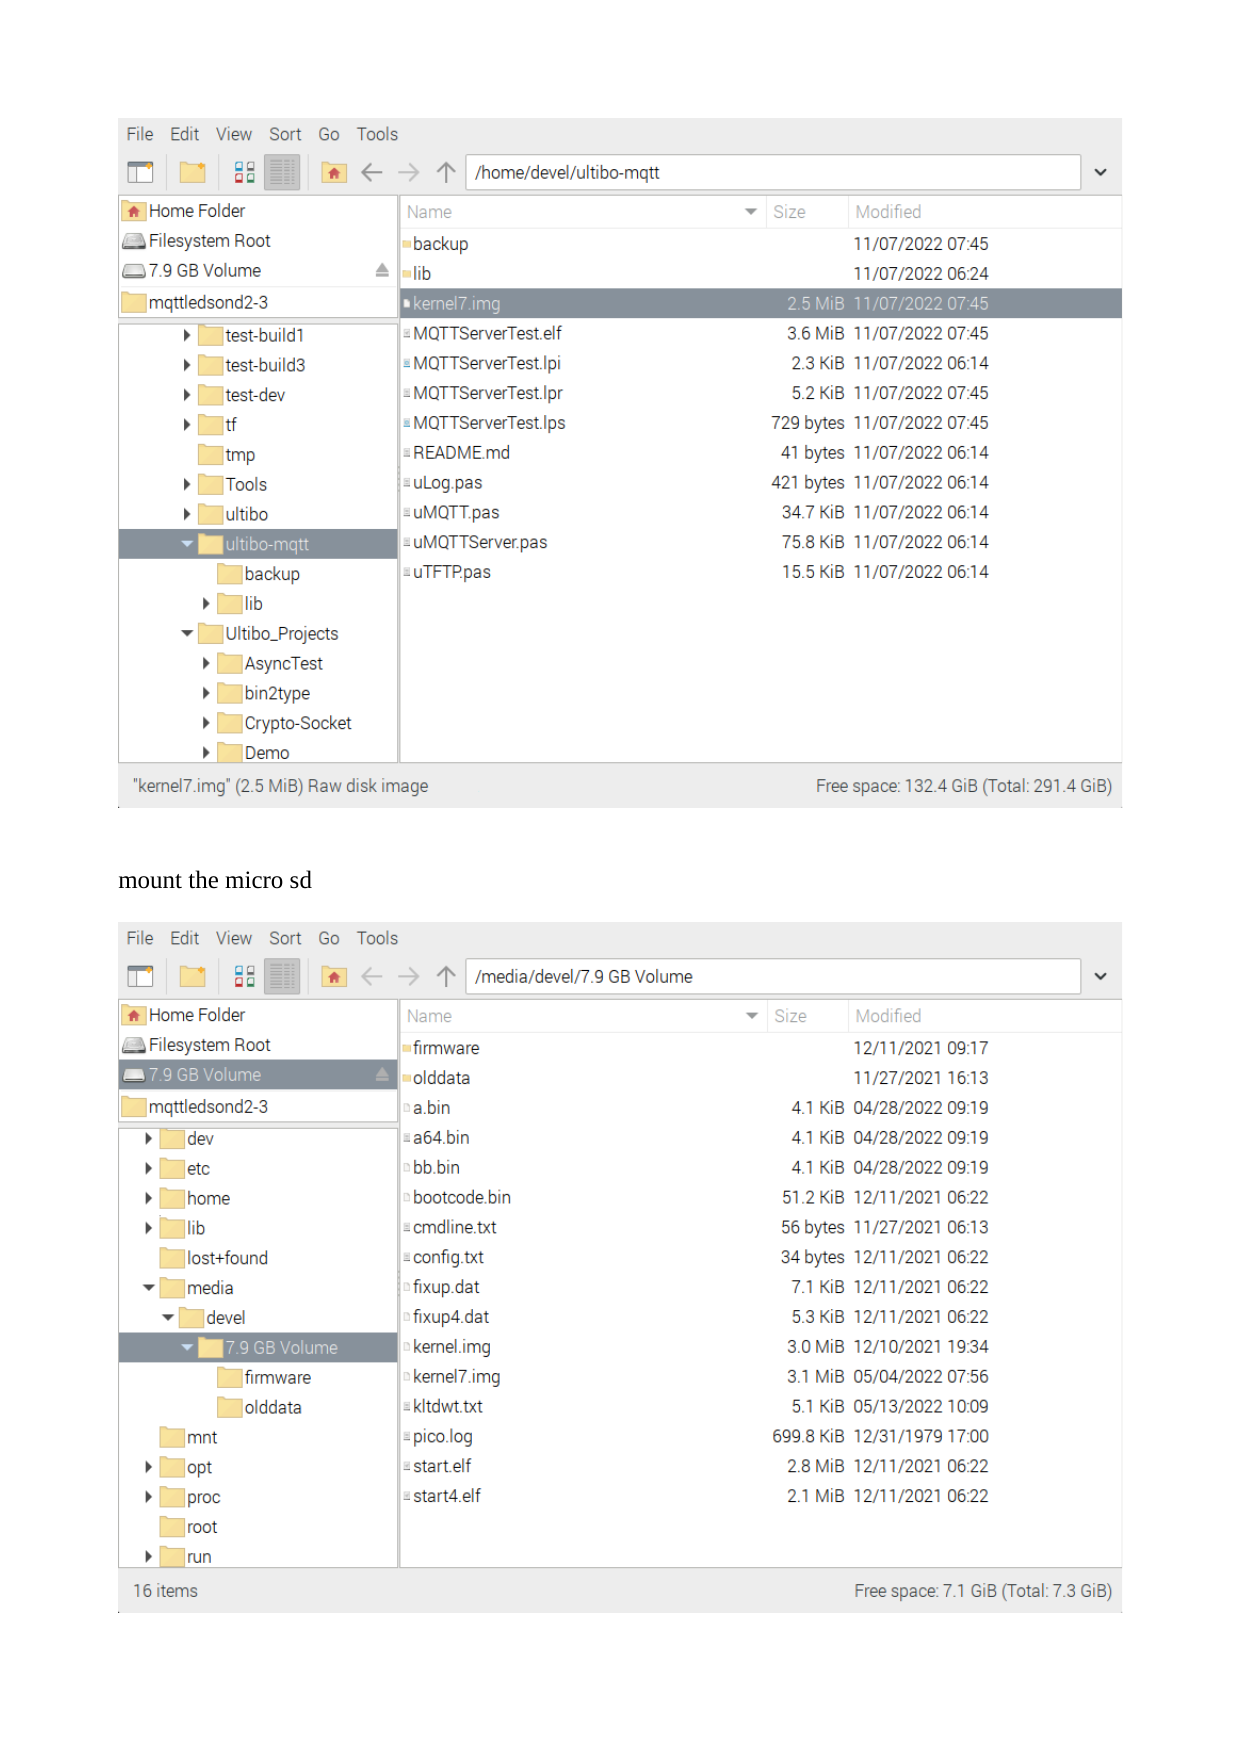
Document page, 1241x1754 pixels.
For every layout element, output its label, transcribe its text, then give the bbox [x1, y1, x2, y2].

picture [118, 118, 1123, 808]
picture [118, 922, 1123, 1613]
text mount the micro sd [118, 865, 1122, 894]
